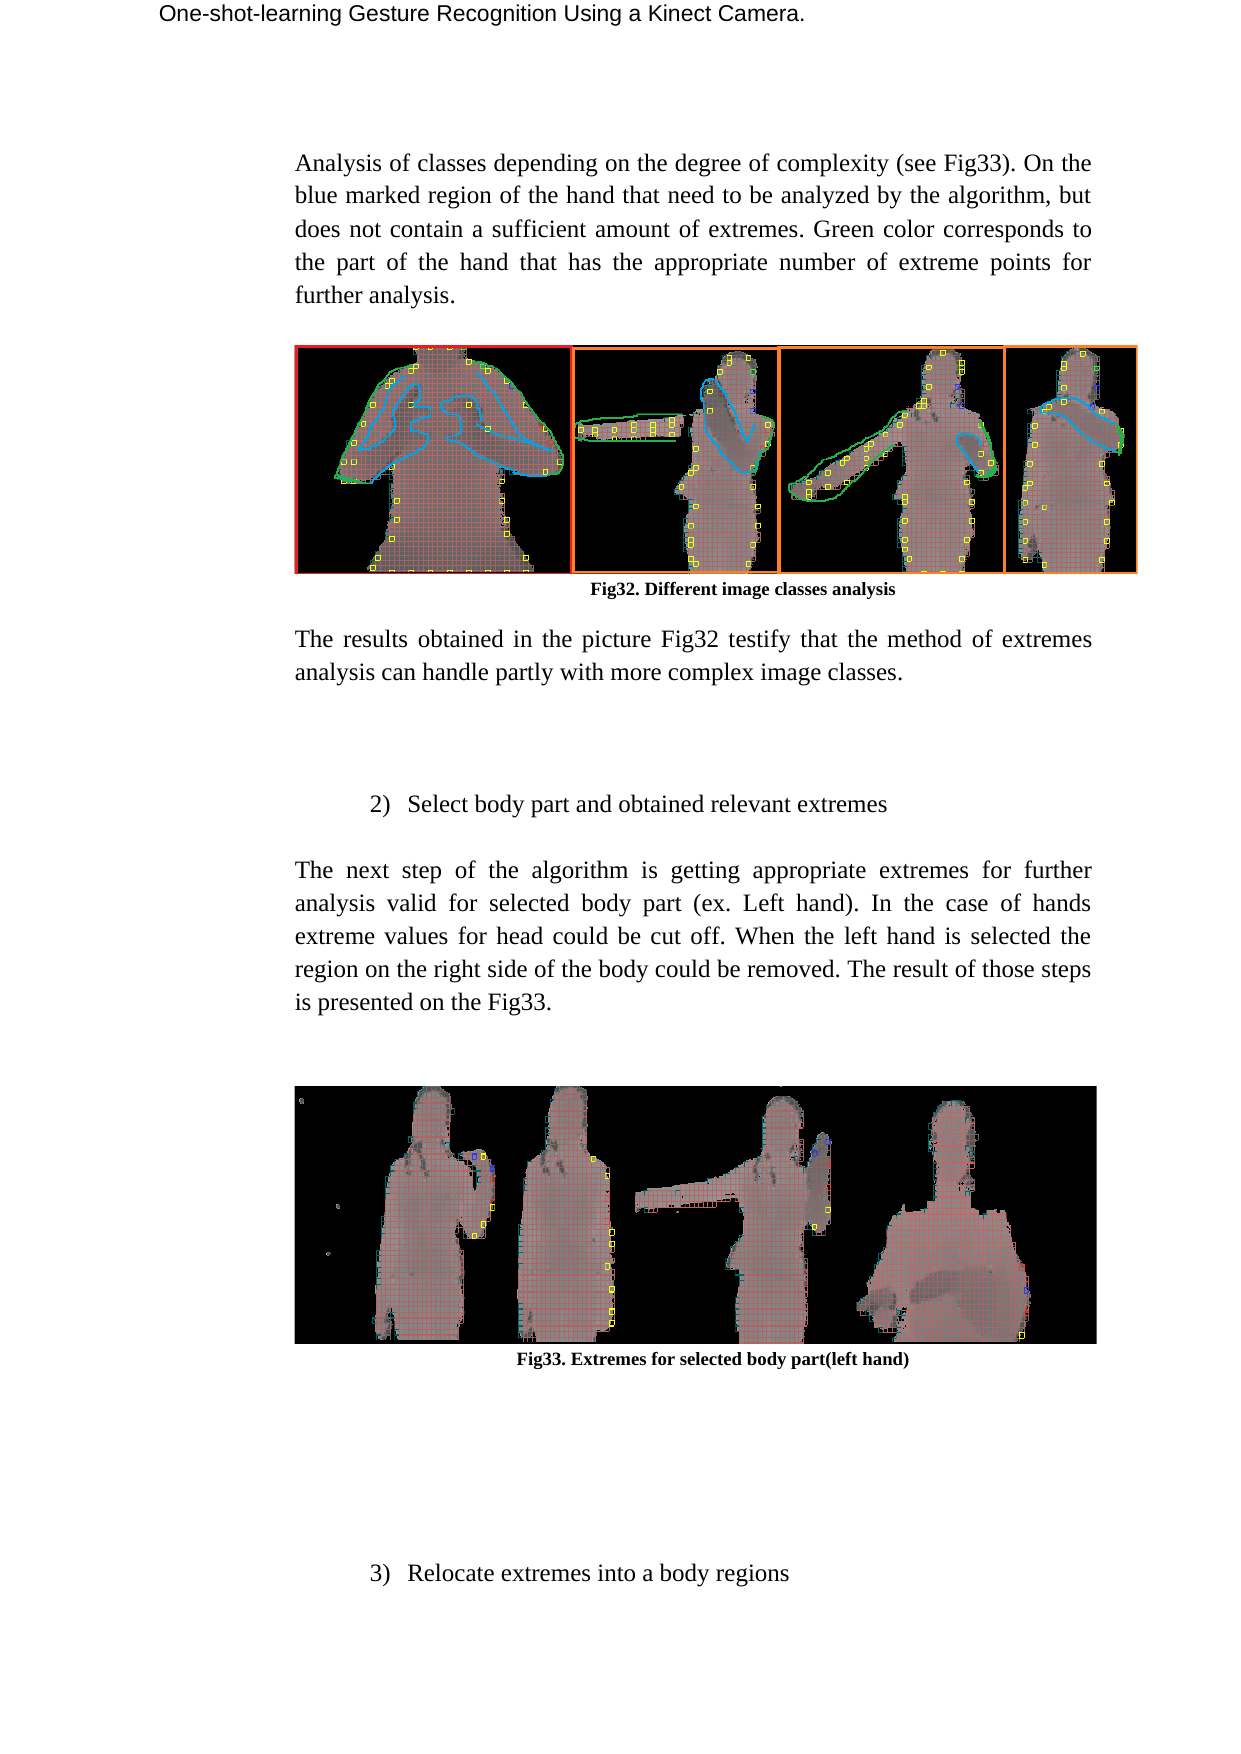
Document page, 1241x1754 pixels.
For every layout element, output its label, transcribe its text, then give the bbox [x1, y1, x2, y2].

text Analysis of classes depending on the degree of complexity (see Fig33). On the blue marked region of the hand that need to be analyzed by the algorithm, but does not contain a sufficient amount of extremes. Green color corresponds to the part of the hand that has the appropriate number of extreme points for further analysis. [294, 148, 1093, 308]
text The next step of the algorithm is getting appropriate extremes for further analysis valid for selected body part (ex. Left hand). In the case of hands extreme values for head could be cut off. When the left hand is selected the region on the right side of the body could be removed. The result of those steps is presented on the Fig33. [294, 855, 1093, 1016]
text Fig32. Different image classes analysis [516, 578, 1093, 600]
list Relocate extremes into a body regions [369, 1558, 1093, 1587]
text Fig33. Extremes for selected body part(left hand) [443, 1347, 1093, 1369]
text The results obtained in the picture Fig32 testify that the method of extremes analysis can handle partly with more complex image classes. [294, 624, 1093, 686]
list Select body part and obtained relevant extremes [369, 789, 1093, 818]
